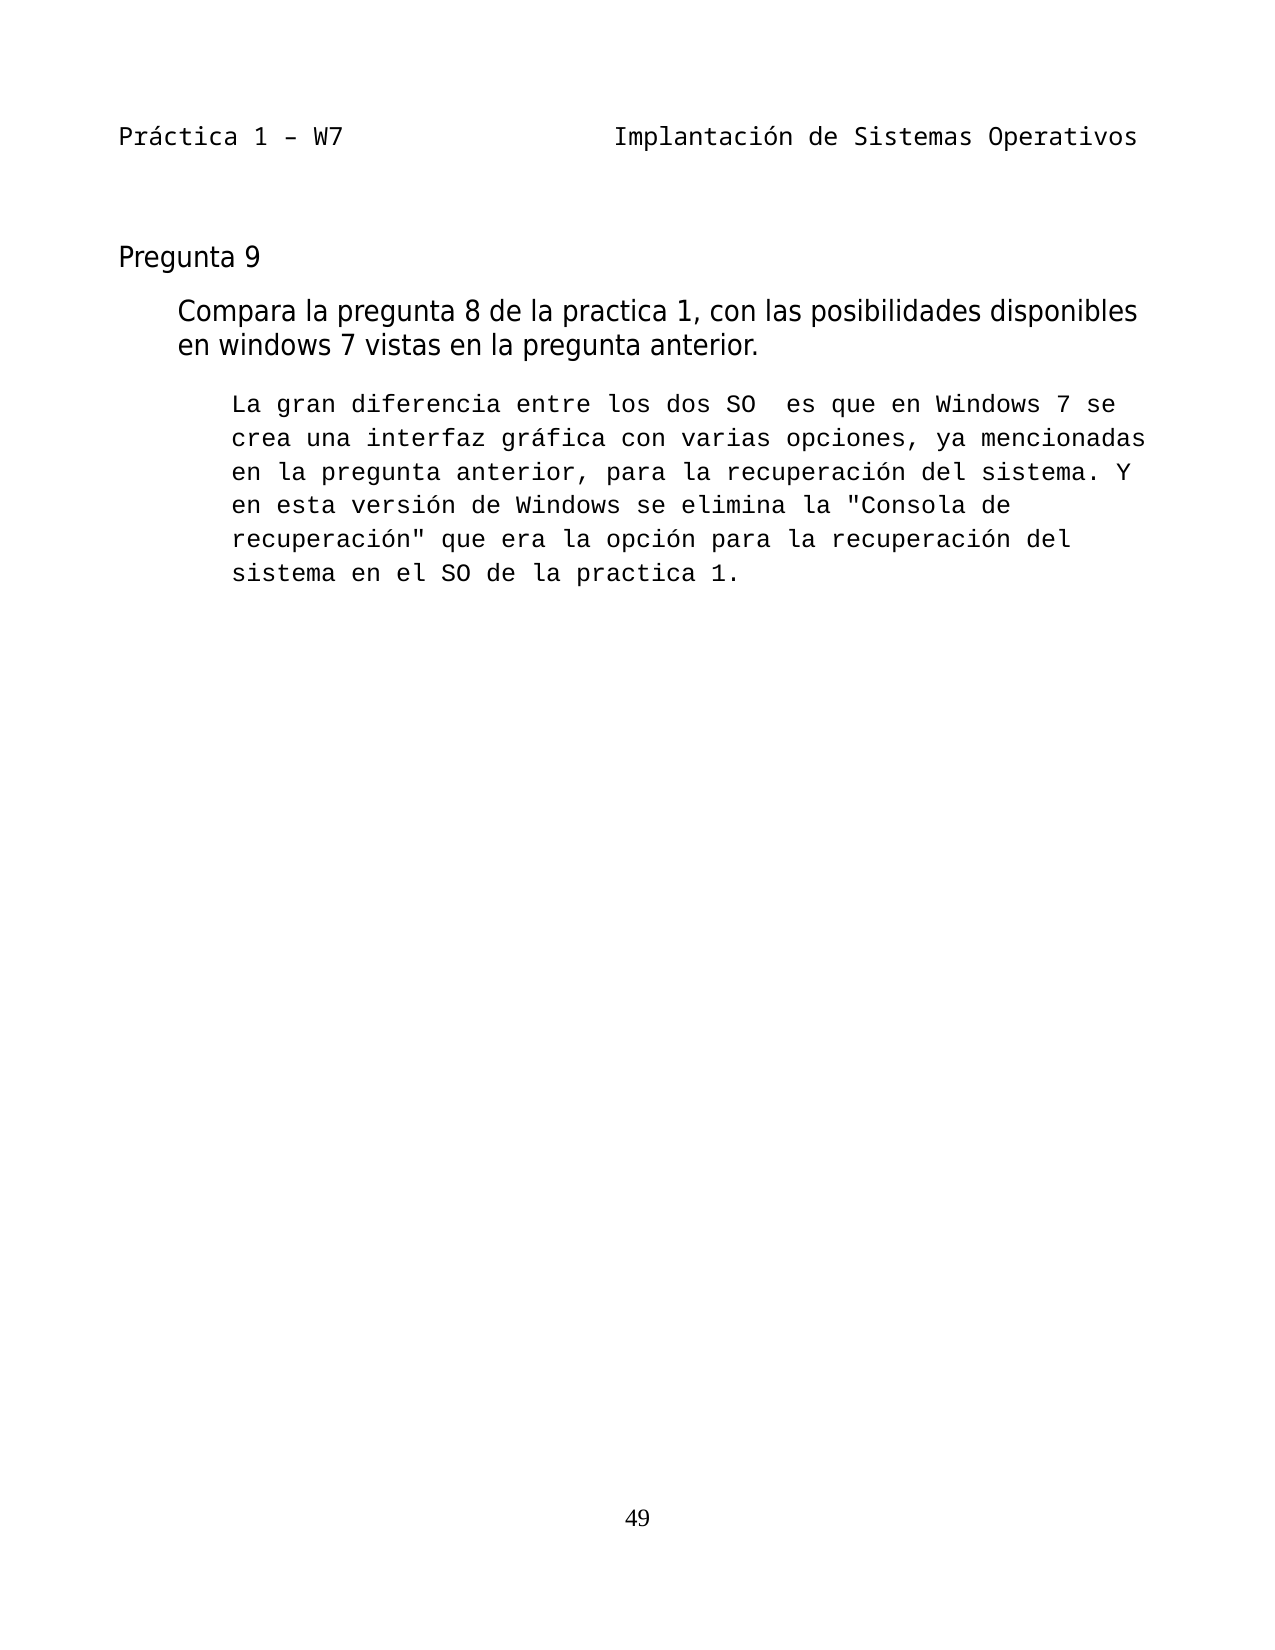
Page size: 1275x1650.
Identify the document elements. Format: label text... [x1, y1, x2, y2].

text La gran diferencia entre los dos SO es que en Windows 7 se crea una interfaz gráfica con varias opciones, ya mencionadas en la pregunta anterior, para la recuperación del sistema. Y en esta versión de Windows se elimina la "Consola de recuperación" que era la opción para la recuperación del sistema en el SO de la practica 1. [231, 391, 1157, 589]
text Compara la pregunta 8 de la practica 1, con las posibilidades disponibles en windows 7 vistas en la pregunta anterior. [177, 294, 1157, 362]
text Pregunta 9 [118, 241, 1157, 275]
